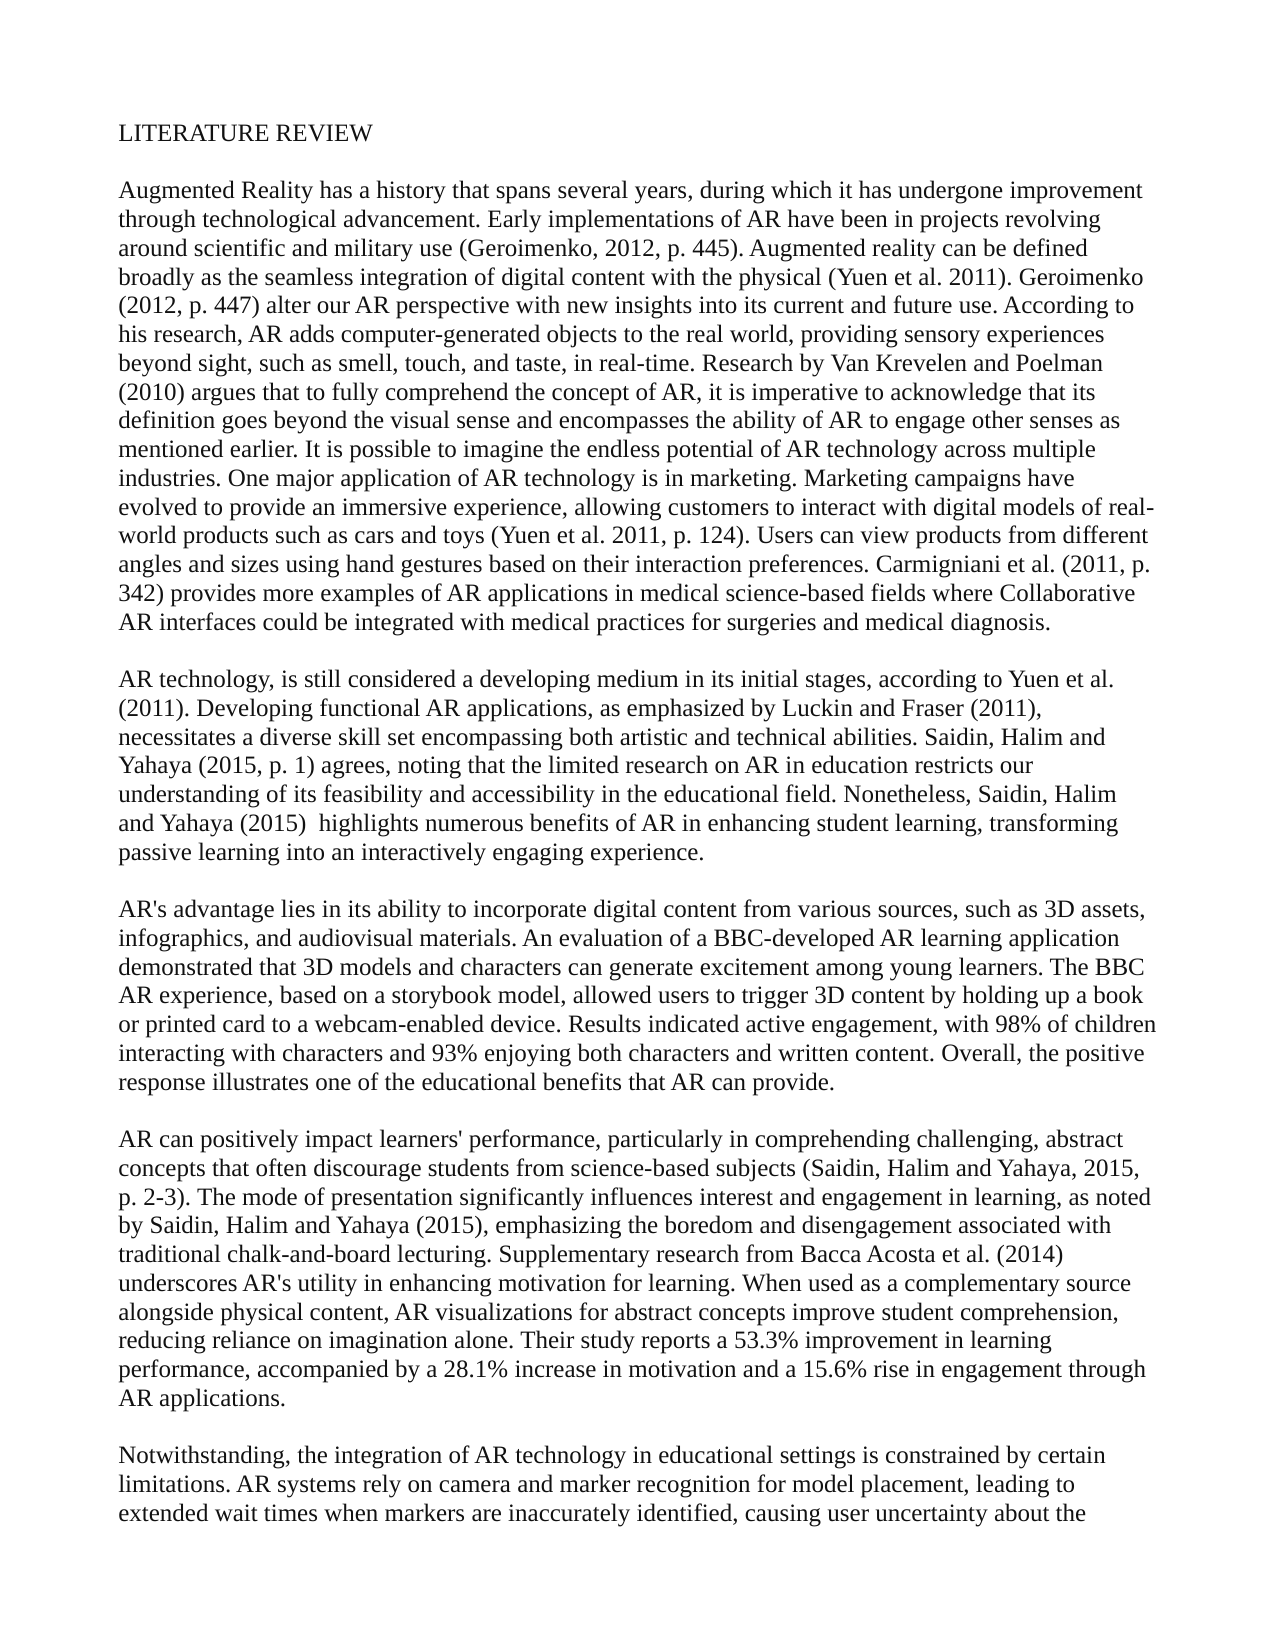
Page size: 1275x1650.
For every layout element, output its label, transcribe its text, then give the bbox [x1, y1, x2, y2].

text Augmented Reality has a history that spans several years, during which it has undergone improvement through technological advancement. Early implementations of AR have been in projects revolving around scientific and military use (Geroimenko, 2012, p. 445). Augmented reality can be defined broadly as the seamless integration of digital content with the physical (Yuen et al. 2011). Geroimenko (2012, p. 447) alter our AR perspective with new insights into its current and future use. According to his research, AR adds computer-generated objects to the real world, providing sensory experiences beyond sight, such as smell, touch, and taste, in real-time. Research by Van Krevelen and Poelman (2010) argues that to fully comprehend the concept of AR, it is imperative to acknowledge that its definition goes beyond the visual sense and encompasses the ability of AR to engage other senses as mentioned earlier. It is possible to imagine the endless potential of AR technology across multiple industries. One major application of AR technology is in marketing. Marketing campaigns have evolved to provide an immersive experience, allowing customers to interact with digital models of real-world products such as cars and toys (Yuen et al. 2011, p. 124). Users can view products from different angles and sizes using hand gestures based on their interaction preferences. Carmigniani et al. (2011, p. 342) provides more examples of AR applications in medical science-based fields where Collaborative AR interfaces could be integrated with medical practices for surgeries and medical diagnosis. [118, 176, 1157, 636]
text AR technology, is still considered a developing medium in its initial stages, according to Yuen et al. (2011). Developing functional AR applications, as emphasized by Luckin and Fraser (2011), necessitates a diverse skill set encompassing both artistic and technical abilities. Saidin, Halim and Yahaya (2015, p. 1) agrees, noting that the limited research on AR in education restricts our understanding of its feasibility and accessibility in the educational field. Nonetheless, Saidin, Halim and Yahaya (2015) highlights numerous benefits of AR in enhancing student learning, transforming passive learning into an interactively engaging experience. [118, 664, 1157, 866]
text AR's advantage lies in its ability to incorporate digital content from various sources, such as 3D assets, infographics, and audiovisual materials. An evaluation of a BBC-developed AR learning application demonstrated that 3D models and characters can generate excitement among young learners. The BBC AR experience, based on a storybook model, allowed users to trigger 3D content by holding up a book or printed card to a webcam-enabled device. Results indicated active engagement, with 98% of children interacting with characters and 93% enjoying both characters and written content. Overall, the positive response illustrates one of the educational benefits that AR can provide. [118, 894, 1157, 1096]
text LITERATURE REVIEW [118, 118, 1157, 147]
text AR can positively impact learners' performance, particularly in comprehending challenging, abstract concepts that often discourage students from science-based subjects (Saidin, Halim and Yahaya, 2015, p. 2-3). The mode of presentation significantly influences interest and engagement in learning, as noted by Saidin, Halim and Yahaya (2015), emphasizing the boredom and disengagement associated with traditional chalk-and-board lecturing. Supplementary research from Bacca Acosta et al. (2014) underscores AR's utility in enhancing motivation for learning. When used as a complementary source alongside physical content, AR visualizations for abstract concepts improve student comprehension, reducing reliance on imagination alone. Their study reports a 53.3% improvement in learning performance, accompanied by a 28.1% increase in motivation and a 15.6% rise in engagement through AR applications. [118, 1124, 1157, 1412]
text Notwithstanding, the integration of AR technology in educational settings is constrained by certain limitations. AR systems rely on camera and marker recognition for model placement, leading to extended wait times when markers are inaccurately identified, causing user uncertainty about the [118, 1441, 1157, 1527]
